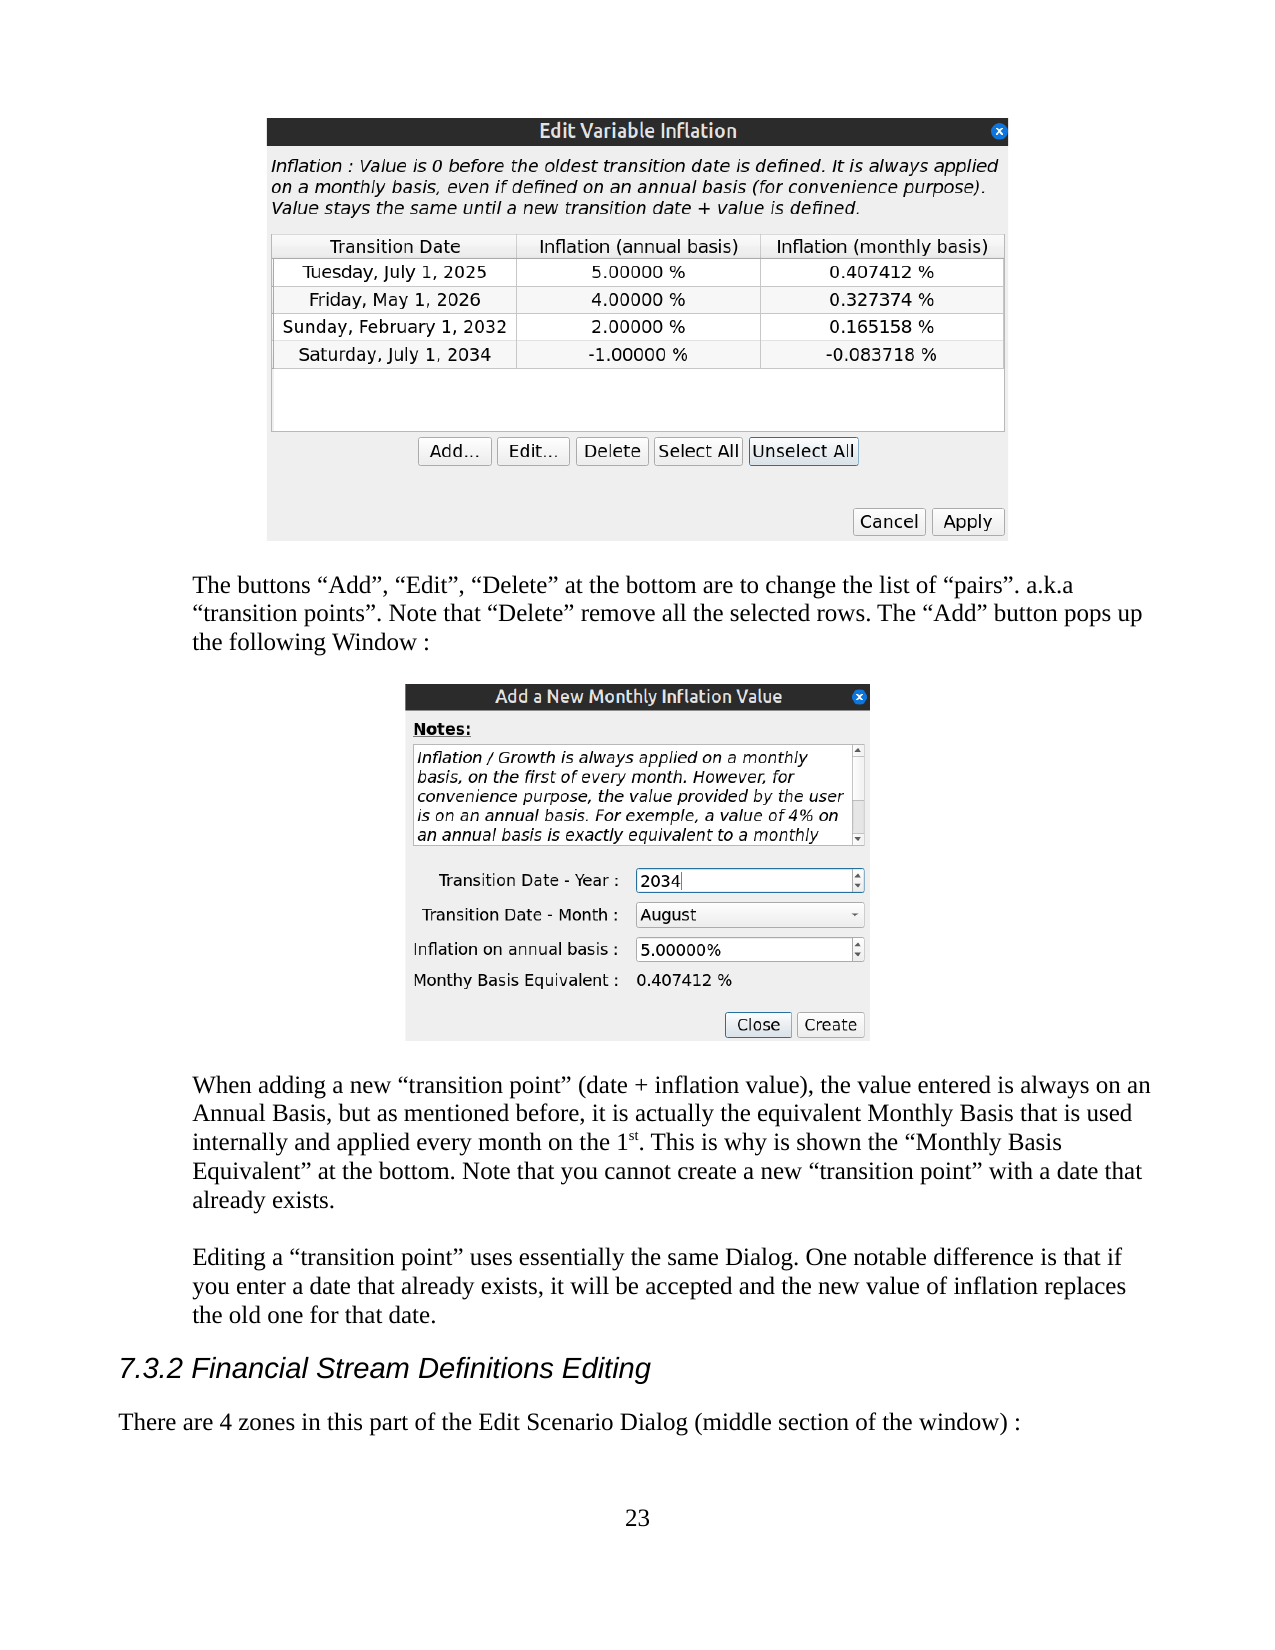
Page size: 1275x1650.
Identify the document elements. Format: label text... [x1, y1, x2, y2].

text When adding a new “transition point” (date + inflation value), the value entered is always on an Annual Basis, but as mentioned before, it is actually the equivalent Monthly Basis that is used internally and applied every month on the 1st. This is why is shown the “Monthly Basis Equivalent” at the bottom. Note that you cannot create a new “transition point” with a date that already exists. [192, 1070, 1157, 1213]
text There are 4 zones in this part of the Edit Scenario Dialog (middle section of the window) : [118, 1407, 1157, 1436]
subtitle Financial Stream Definitions Editing [118, 1351, 1157, 1384]
text The buttons “Add”, “Edit”, “Delete” at the bottom are to change the list of “pairs”. a.k.a “transition points”. Note that “Delete” remove all the selected rows. The “Add” button pops up the following Window : [192, 570, 1157, 656]
picture [266, 118, 1009, 541]
picture [405, 684, 870, 1041]
text Editing a “transition point” uses essentially the same Dialog. One notable difference is that if you enter a date that already exists, it will be accepted and the new value of inflation replaces the old one for that date. [192, 1242, 1157, 1328]
